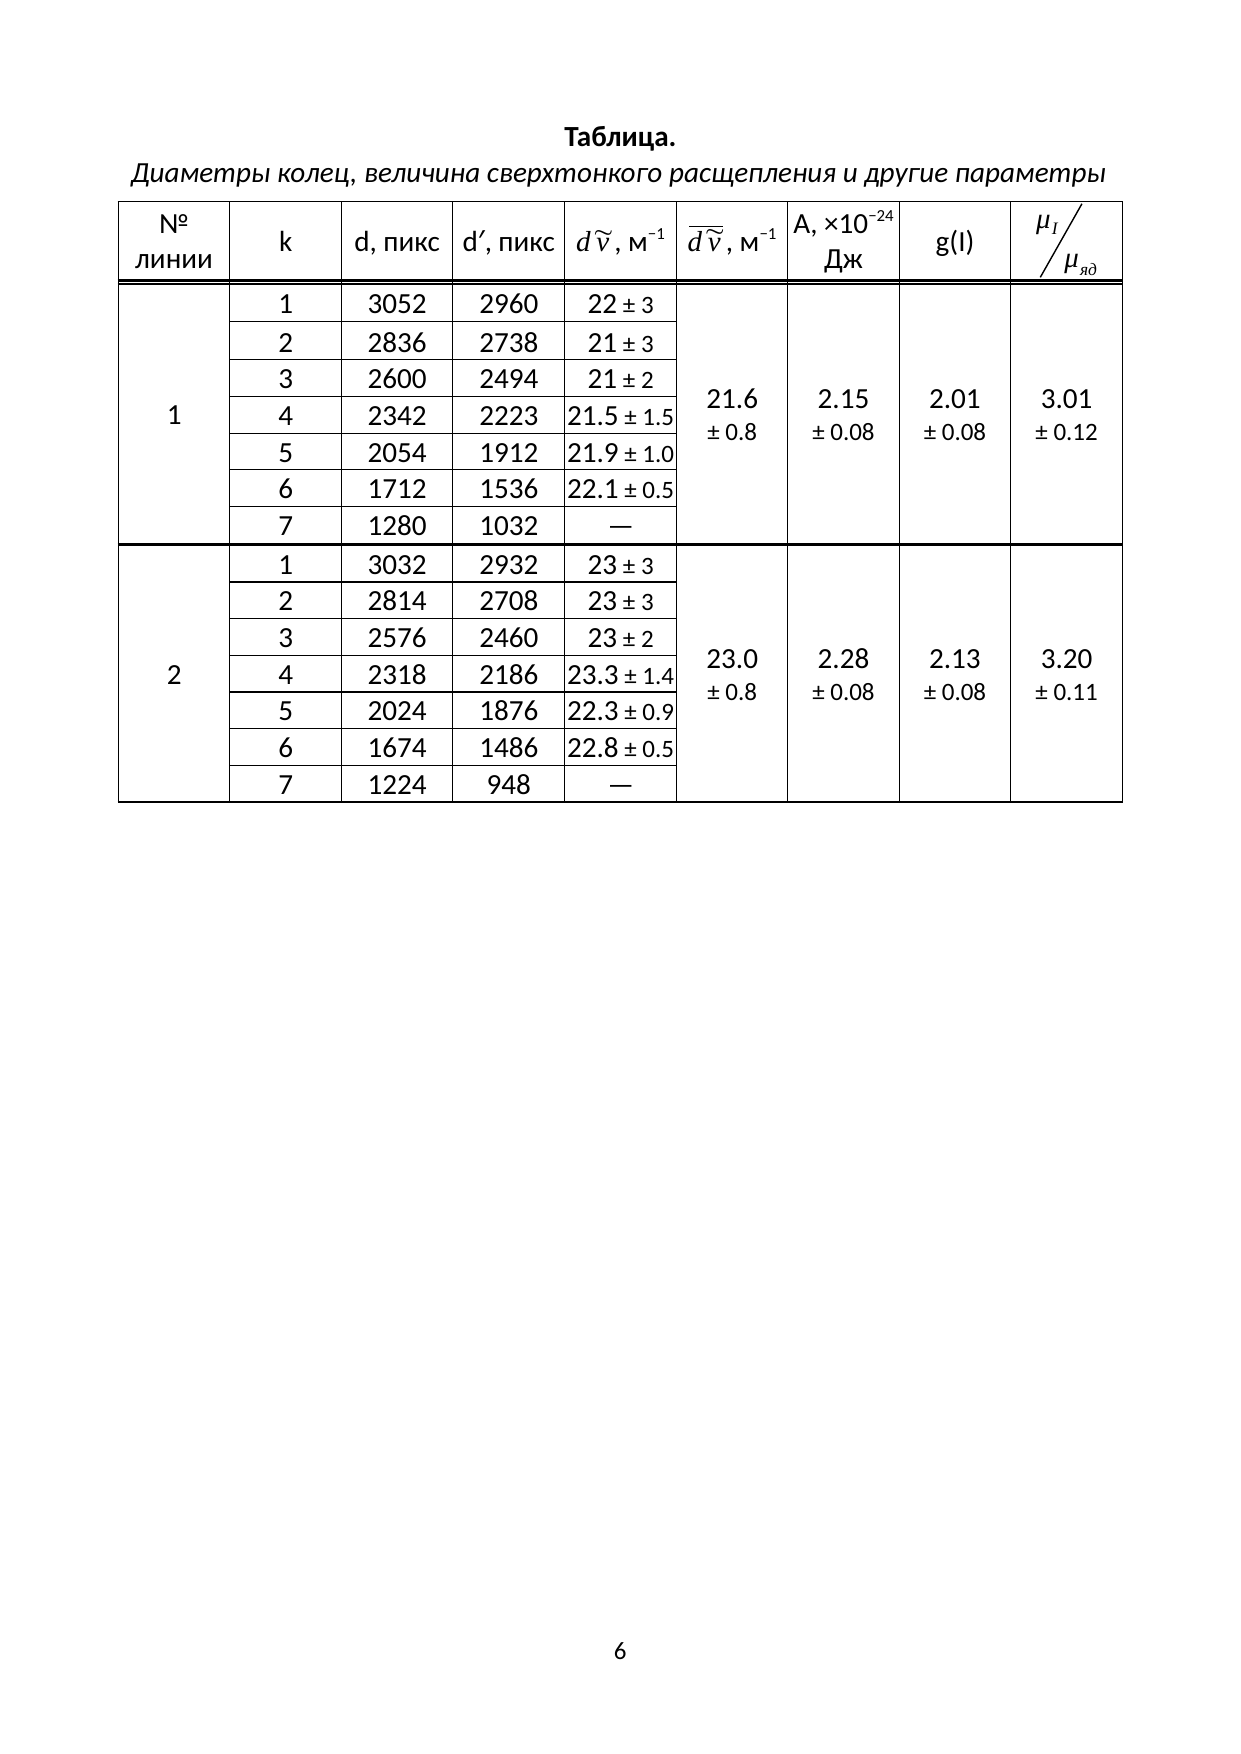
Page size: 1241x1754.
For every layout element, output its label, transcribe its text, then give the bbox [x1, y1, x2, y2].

table_cell 2738 [453, 322, 564, 359]
table_cell 1876 [453, 693, 564, 728]
table_header [1011, 202, 1122, 279]
table_cell 2054 [342, 434, 452, 469]
table_cell 23 ± 3 [565, 583, 676, 618]
table_cell 23.0 ± 0.8 [677, 546, 787, 801]
table_cell 5 [230, 693, 341, 728]
table_cell 21.5 ± 1.5 [565, 397, 676, 433]
table_header A, ×10−24 Дж [788, 202, 899, 279]
table_cell 2.15 ± 0.08 [788, 285, 899, 543]
table_cell 1712 [342, 470, 452, 506]
table_cell 3.20 ± 0.11 [1011, 546, 1122, 801]
table_cell 1280 [342, 507, 452, 543]
table_cell 6 [230, 729, 341, 765]
table_cell 4 [230, 656, 341, 691]
table_cell 2186 [453, 656, 564, 691]
table_cell 2 [119, 546, 229, 801]
table_cell 2576 [342, 619, 452, 655]
table_cell 21 ± 3 [565, 322, 676, 359]
table_cell 2600 [342, 360, 452, 396]
table_cell 23 ± 3 [565, 546, 676, 581]
table_cell 23 ± 2 [565, 619, 676, 655]
table_cell 3 [230, 619, 341, 655]
table_cell 2814 [342, 583, 452, 618]
table_cell — [565, 507, 676, 543]
table_cell 22.8 ± 0.5 [565, 729, 676, 765]
table_cell 2 [230, 322, 341, 359]
table_cell 5 [230, 434, 341, 469]
table_cell 2 [230, 583, 341, 618]
table_header , м−1 [565, 202, 676, 279]
table_cell — [565, 766, 676, 801]
table_cell 22.1 ± 0.5 [565, 470, 676, 506]
table_cell 2460 [453, 619, 564, 655]
table_cell 1674 [342, 729, 452, 765]
table_header № линии [119, 202, 229, 279]
text Таблица. Диаметры колец, величина сверхтонкого расщепления и другие параметры [118, 118, 1122, 189]
table_cell 3032 [342, 546, 452, 581]
table_cell 2024 [342, 693, 452, 728]
table_cell 3 [230, 360, 341, 396]
table_cell 7 [230, 507, 341, 543]
table_cell 1224 [342, 766, 452, 801]
table_cell 4 [230, 397, 341, 433]
table_cell 2.28 ± 0.08 [788, 546, 899, 801]
table_cell 3.01 ± 0.12 [1011, 285, 1122, 543]
table_header d′, пикс [453, 202, 564, 279]
table_cell 2836 [342, 322, 452, 359]
table_cell 21.9 ± 1.0 [565, 434, 676, 469]
table_cell 21.6 ± 0.8 [677, 285, 787, 543]
table_cell 2.13 ± 0.08 [900, 546, 1010, 801]
table_cell 1032 [453, 507, 564, 543]
table_cell 1 [230, 546, 341, 581]
table_cell 1 [119, 285, 229, 543]
table_cell 2494 [453, 360, 564, 396]
table_header , м−1 [677, 202, 787, 279]
table_cell 6 [230, 470, 341, 506]
table_cell 2.01 ± 0.08 [900, 285, 1010, 543]
table_cell 22 ± 3 [565, 285, 676, 321]
table_header g(I) [900, 202, 1010, 279]
table_cell 2932 [453, 546, 564, 581]
table_cell 1486 [453, 729, 564, 765]
table_cell 2708 [453, 583, 564, 618]
table_cell 7 [230, 766, 341, 801]
table_header d, пикс [342, 202, 452, 279]
table_cell 1 [230, 285, 341, 321]
table_cell 948 [453, 766, 564, 801]
table_cell 22.3 ± 0.9 [565, 693, 676, 728]
table_cell 1536 [453, 470, 564, 506]
table_cell 2318 [342, 656, 452, 691]
table_cell 23.3 ± 1.4 [565, 656, 676, 691]
table_cell 2960 [453, 285, 564, 321]
table_header k [230, 202, 341, 279]
table_cell 2342 [342, 397, 452, 433]
table_cell 21 ± 2 [565, 360, 676, 396]
table_cell 2223 [453, 397, 564, 433]
table_cell 1912 [453, 434, 564, 469]
table_cell 3052 [342, 285, 452, 321]
